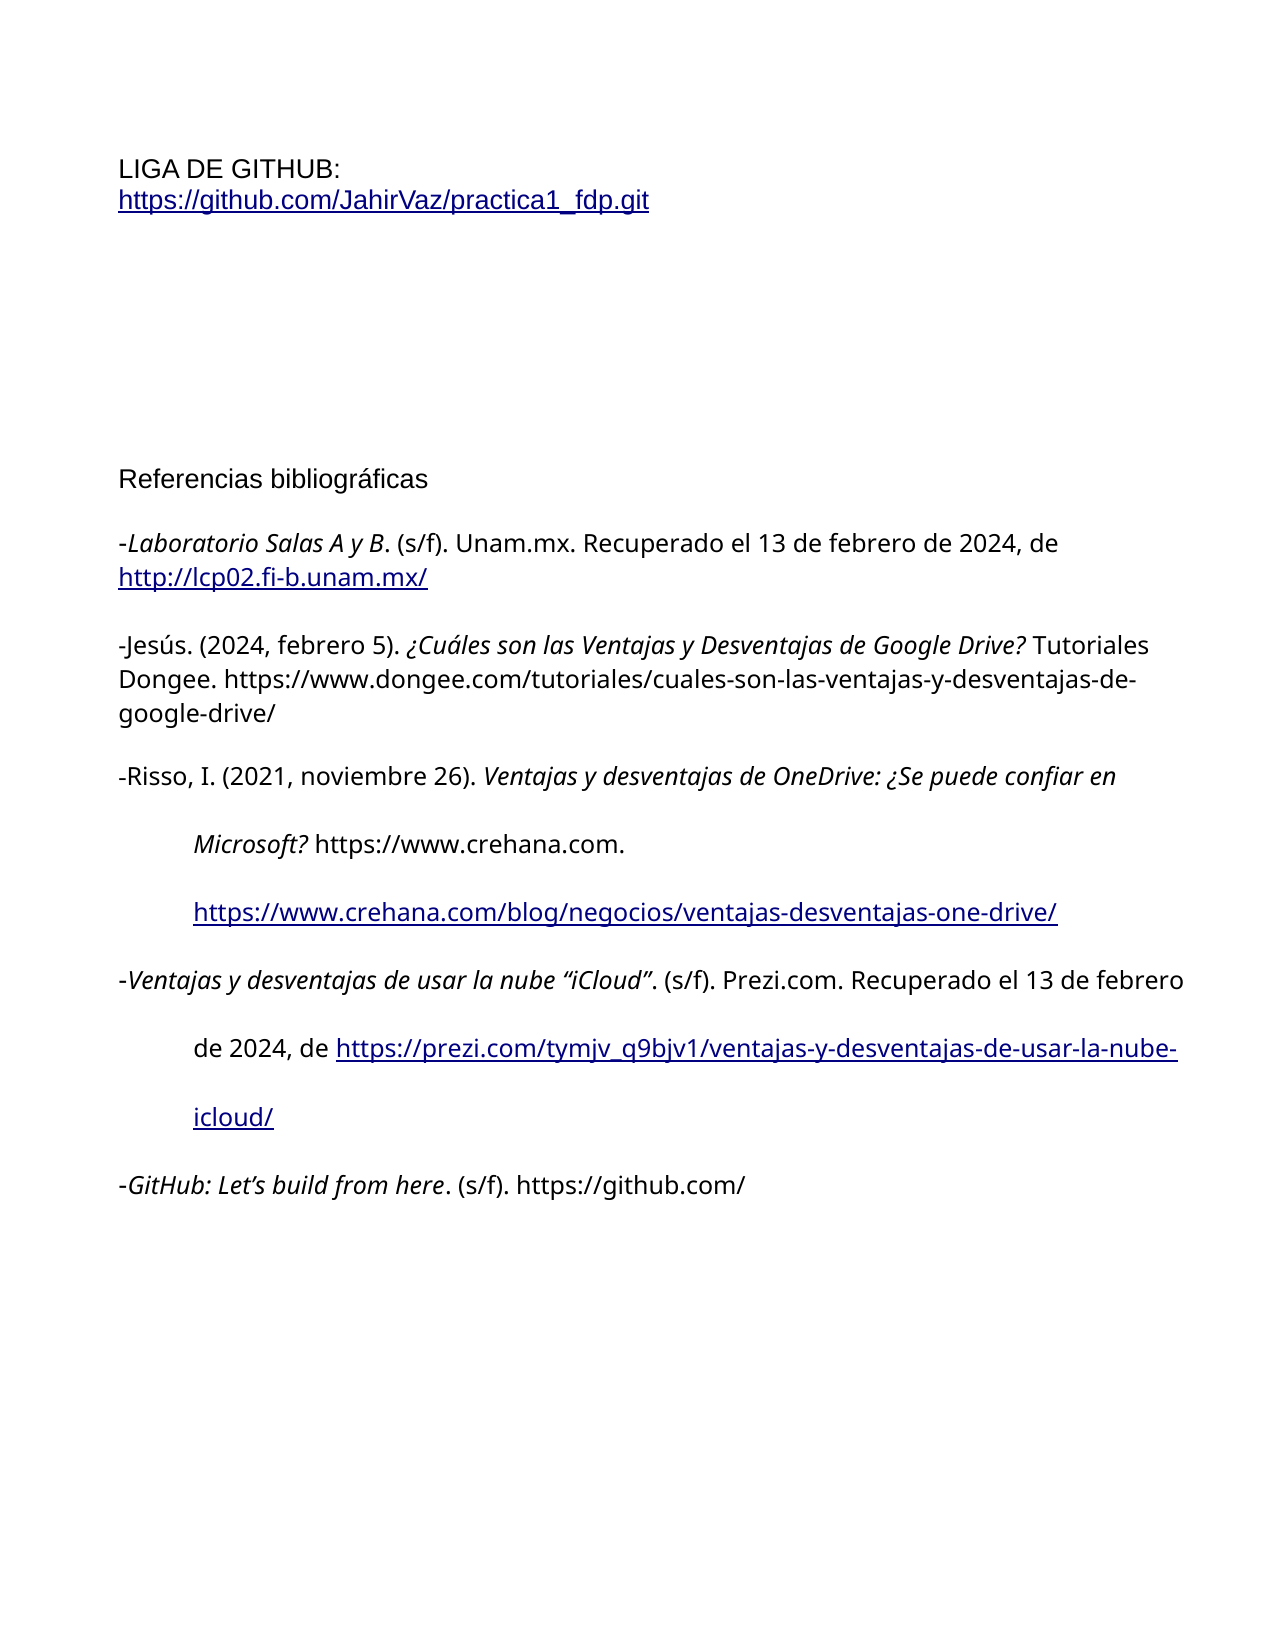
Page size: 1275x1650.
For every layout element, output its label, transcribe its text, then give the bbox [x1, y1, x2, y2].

text https://github.com/JahirVaz/practica1_fdp.git [118, 184, 1205, 215]
text -Ventajas y desventajas de usar la nube “iCloud”. (s/f). Prezi.com. Recuperado el 13 de febrero de 2024, de https://prezi.com/tymjv_q9bjv1/ventajas-y-desventajas-de-usar-la-nube-icloud/ [118, 963, 1205, 1133]
text -Risso, I. (2021, noviembre 26). Ventajas y desventajas de OneDrive: ¿Se puede confiar en Microsoft? https://www.crehana.com. https://www.crehana.com/blog/negocios/ventajas-desventajas-one-drive/ [118, 758, 1205, 929]
text -Laboratorio Salas A y B. (s/f). Unam.mx. Recuperado el 13 de febrero de 2024, de http://lcp02.fi-b.unam.mx/ [118, 525, 1205, 593]
text -GitHub: Let’s build from here. (s/f). https://github.com/ [118, 1167, 1205, 1201]
text -Jesús. (2024, febrero 5). ¿Cuáles son las Ventajas y Desventajas de Google Drive? Tutoriales Dongee. https://www.dongee.com/tutoriales/cuales-son-las-ventajas-y-desventajas-de-google-drive/ [118, 628, 1205, 730]
text LIGA DE GITHUB: [118, 153, 1205, 184]
text Referencias bibliográficas [118, 463, 1205, 494]
